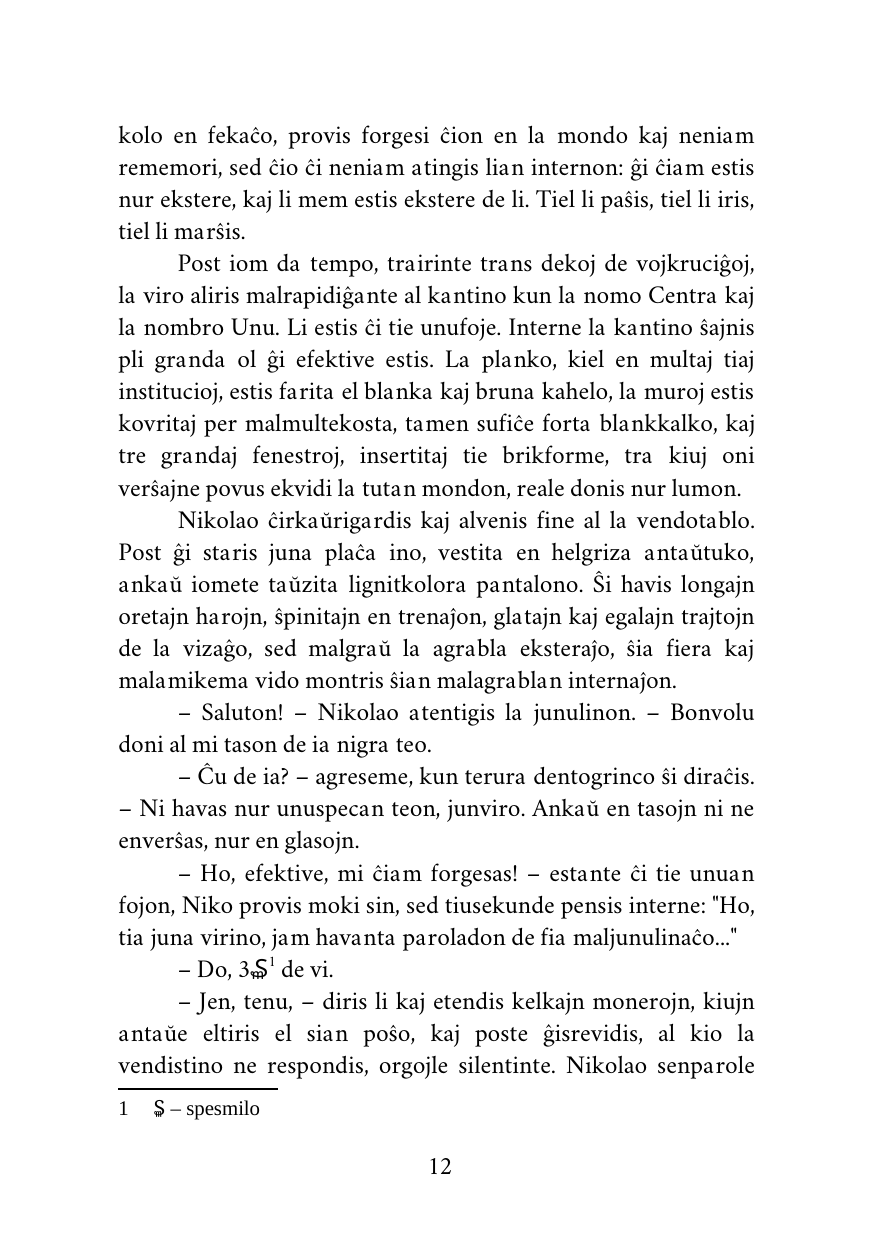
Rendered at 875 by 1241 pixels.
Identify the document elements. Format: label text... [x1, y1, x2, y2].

text – Saluton! – Nikolao atentigis la junulinon. – Bonvolu doni al mi tason de ia nigra teo. [118, 696, 756, 760]
text Nikolao ĉirkaŭrigardis kaj alvenis fine al la vendotablo. Post ĝi staris juna plaĉa ino, vestita en helgriza antaŭtuko, ankaŭ iomete taŭzita lignitkolora pantalono. Ŝi havis longajn oretajn harojn, ŝpinitajn en trenaĵon, glatajn kaj egalajn trajtojn de la vizaĝo, sed malgraŭ la agrabla eksteraĵo, ŝia fiera kaj malamikema vido montris ŝian malagrablan internaĵon. [118, 503, 756, 696]
text Post iom da tempo, trairinte trans dekoj de vojkruciĝoj, la viro aliris malrapidiĝante al kantino kun la nomo Centra kaj la nombro Unu. Li estis ĉi tie unufoje. Interne la kantino ŝajnis pli granda ol ĝi efektive estis. La planko, kiel en multaj tiaj institucioj, estis farita el blanka kaj bruna kahelo, la muroj estis kovritaj per malmultekosta, tamen sufiĉe forta blankkalko, kaj tre grandaj fenestroj, insertitaj tie brikforme, tra kiuj oni verŝajne povus ekvidi la tutan mondon, reale donis nur lumon. [118, 246, 756, 503]
text – Ho, efektive, mi ĉiam forgesas! – estante ĉi tie unuan fojon, Niko provis moki sin, sed tiusekunde pensis interne: "Ho, tia juna virino, jam havanta paroladon de fia maljunulinaĉo..." [118, 856, 756, 952]
text ₷ – spesmilo [118, 1096, 756, 1119]
text – Ĉu de ia? – agreseme, kun terura dentogrinco ŝi diraĉis. – Ni havas nur unuspecan teon, junviro. Ankaŭ en tasojn ni ne enverŝas, nur en glasojn. [118, 760, 756, 856]
text – Do, 3₷ de vi. [118, 952, 756, 984]
text – Jen, tenu, – diris li kaj etendis kelkajn monerojn, kiujn antaŭe eltiris el sian poŝo, kaj poste ĝisrevidis, al kio la vendistino ne respondis, orgojle silentinte. Nikolao senparole [118, 984, 756, 1081]
text kolo en fekaĉo, provis forgesi ĉion en la mondo kaj neniam rememori, sed ĉio ĉi neniam atingis lian internon: ĝi ĉiam estis nur ekstere, kaj li mem estis ekstere de li. Tiel li paŝis, tiel li iris, tiel li marŝis. [118, 118, 756, 246]
